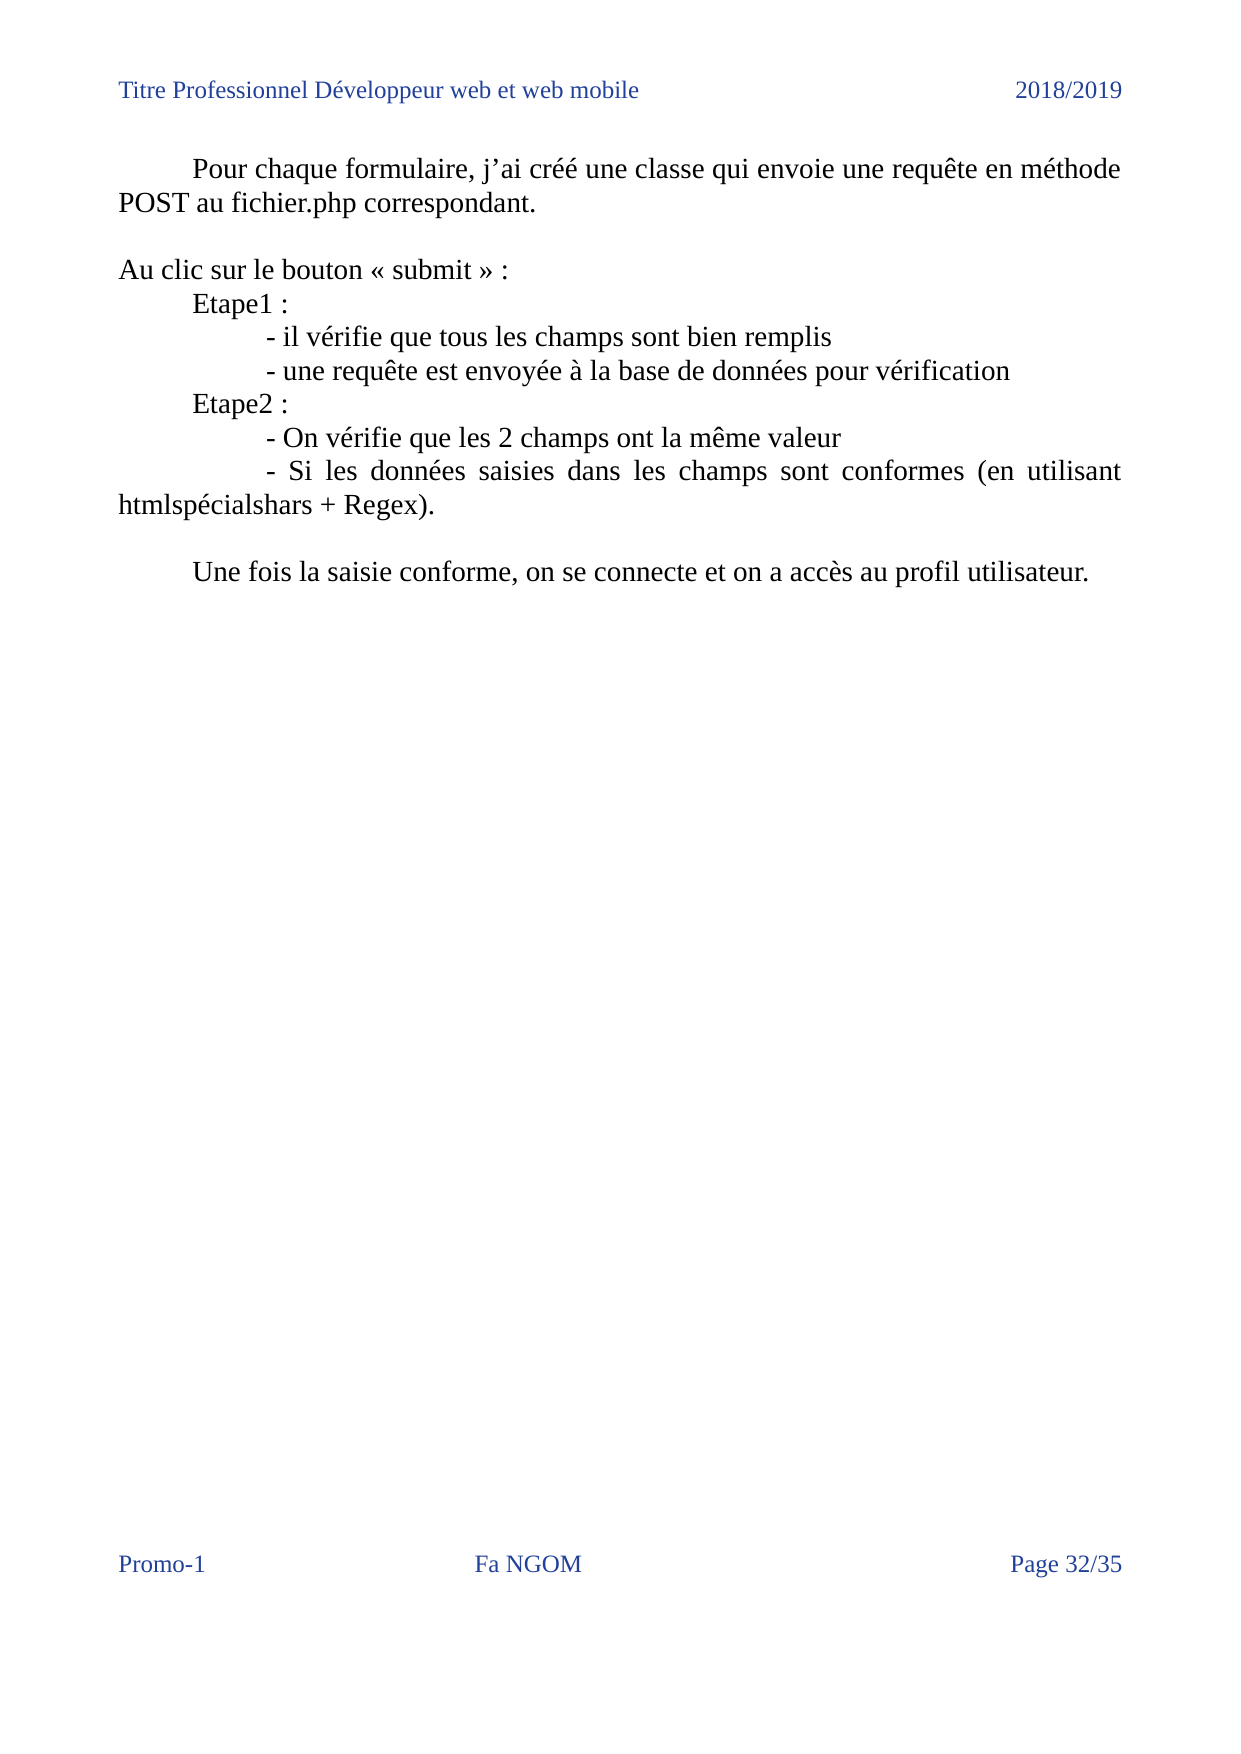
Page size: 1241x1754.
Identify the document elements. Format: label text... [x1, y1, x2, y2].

text Au clic sur le bouton « submit » : [118, 252, 1122, 286]
text - une requête est envoyée à la base de données pour vérification [118, 353, 1122, 386]
text - On vérifie que les 2 champs ont la même valeur [118, 420, 1122, 453]
text Pour chaque formulaire, j’ai créé une classe qui envoie une requête en méthode POST au fichier.php correspondant. [118, 152, 1122, 219]
text - Si les données saisies dans les champs sont conformes (en utilisant htmlspécialshars + Regex). [118, 453, 1122, 521]
text Etape2 : [118, 386, 1122, 420]
text - il vérifie que tous les champs sont bien remplis [118, 319, 1122, 353]
text Etape1 : [118, 286, 1122, 319]
text Une fois la saisie conforme, on se connecte et on a accès au profil utilisateur. [118, 554, 1122, 588]
